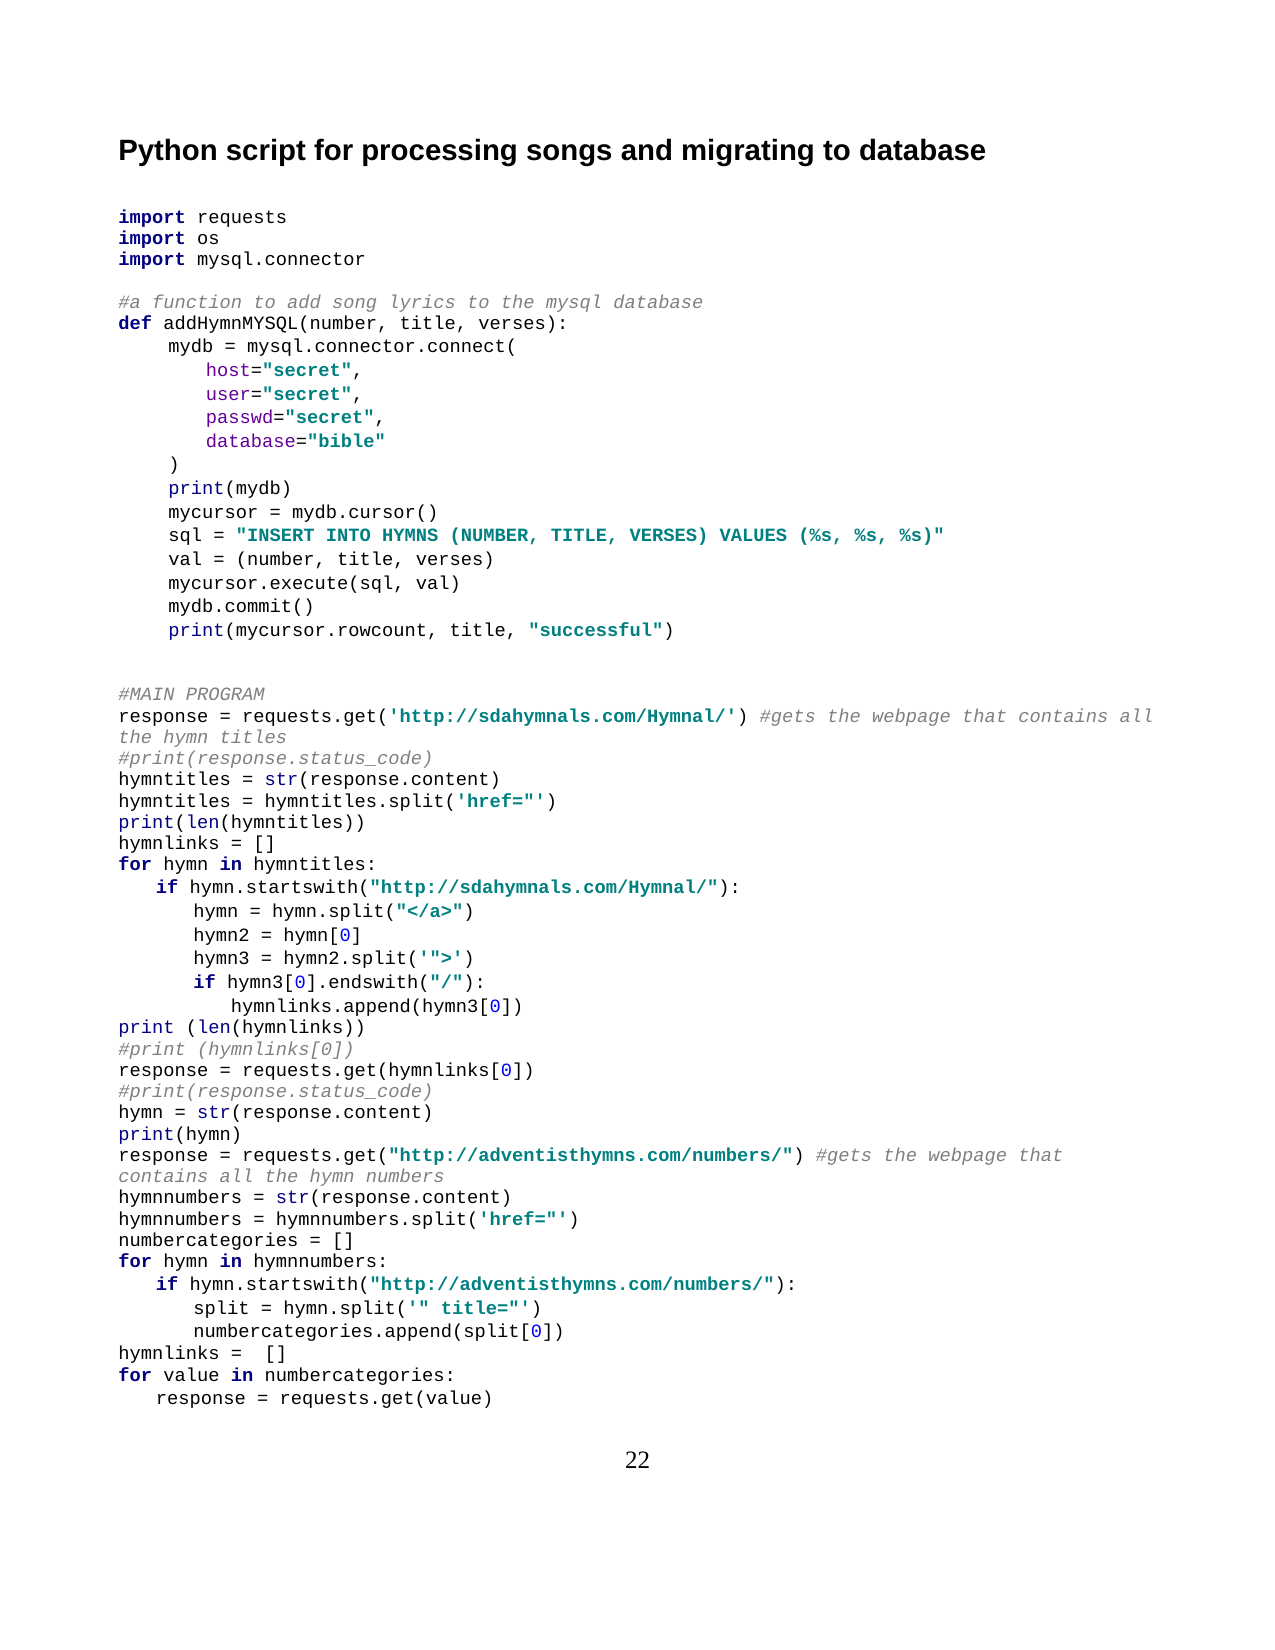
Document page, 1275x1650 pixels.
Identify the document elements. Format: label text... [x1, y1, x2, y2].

text print(hymn) [118, 1124, 1157, 1146]
text hymn = str(response.content) [118, 1103, 1157, 1124]
text hymnlinks = [] [118, 834, 1157, 855]
text split = hymn.split('" title="') [118, 1297, 1157, 1321]
text #print(response.status_code) [118, 749, 1157, 770]
text hymn3 = hymn2.split('">') [118, 947, 1157, 971]
text passwd="secret", [118, 406, 1157, 430]
text #print (hymnlinks[0]) [118, 1039, 1157, 1061]
text import requests [118, 208, 1157, 229]
text hymnnumbers = hymnnumbers.split('href="') [118, 1209, 1157, 1231]
subtitle Python script for processing songs and migrating to database [118, 133, 1157, 166]
text response = requests.get(value) [118, 1387, 1157, 1410]
text response = requests.get(hymnlinks[0]) [118, 1061, 1157, 1082]
text numbercategories = [] [118, 1231, 1157, 1252]
text hymnlinks = [] [118, 1344, 1157, 1365]
text hymntitles = str(response.content) [118, 770, 1157, 791]
text host="secret", [118, 359, 1157, 382]
text user="secret", [118, 382, 1157, 406]
text print(mycursor.rowcount, title, "successful") [118, 619, 1157, 643]
text hymn = hymn.split("</a>") [118, 900, 1157, 924]
text print (len(hymnlinks)) [118, 1018, 1157, 1039]
text #MAIN PROGRAM [118, 685, 1157, 706]
text mycursor = mydb.cursor() [118, 501, 1157, 524]
text val = (number, title, verses) [118, 548, 1157, 572]
text import os [118, 229, 1157, 250]
text sql = "INSERT INTO HYMNS (NUMBER, TITLE, VERSES) VALUES (%s, %s, %s)" [118, 524, 1157, 548]
text database="bible" [118, 430, 1157, 453]
text #a function to add song lyrics to the mysql database [118, 293, 1157, 314]
text for hymn in hymnnumbers: [118, 1252, 1157, 1273]
text hymntitles = hymntitles.split('href="') [118, 791, 1157, 813]
text mydb.commit() [118, 595, 1157, 619]
text for hymn in hymntitles: [118, 855, 1157, 876]
text hymn2 = hymn[0] [118, 924, 1157, 947]
text hymnlinks.append(hymn3[0]) [118, 994, 1157, 1018]
text print(mydb) [118, 477, 1157, 501]
text import mysql.connector [118, 250, 1157, 271]
text #print(response.status_code) [118, 1082, 1157, 1103]
text ) [118, 453, 1157, 477]
text mycursor.execute(sql, val) [118, 572, 1157, 595]
text hymnnumbers = str(response.content) [118, 1188, 1157, 1209]
text numbercategories.append(split[0]) [118, 1321, 1157, 1344]
text if hymn.startswith("http://adventisthymns.com/numbers/"): [118, 1273, 1157, 1297]
text for value in numbercategories: [118, 1365, 1157, 1387]
text def addHymnMYSQL(number, title, verses): [118, 314, 1157, 335]
text if hymn3[0].endswith("/"): [118, 971, 1157, 994]
text if hymn.startswith("http://sdahymnals.com/Hymnal/"): [118, 876, 1157, 900]
text mydb = mysql.connector.connect( [118, 335, 1157, 359]
text print(len(hymntitles)) [118, 813, 1157, 834]
text response = requests.get('http://sdahymnals.com/Hymnal/') #gets the webpage that contains all the hymn titles [118, 706, 1157, 749]
text response = requests.get("http://adventisthymns.com/numbers/") #gets the webpage that contains all the hymn numbers [118, 1146, 1157, 1188]
